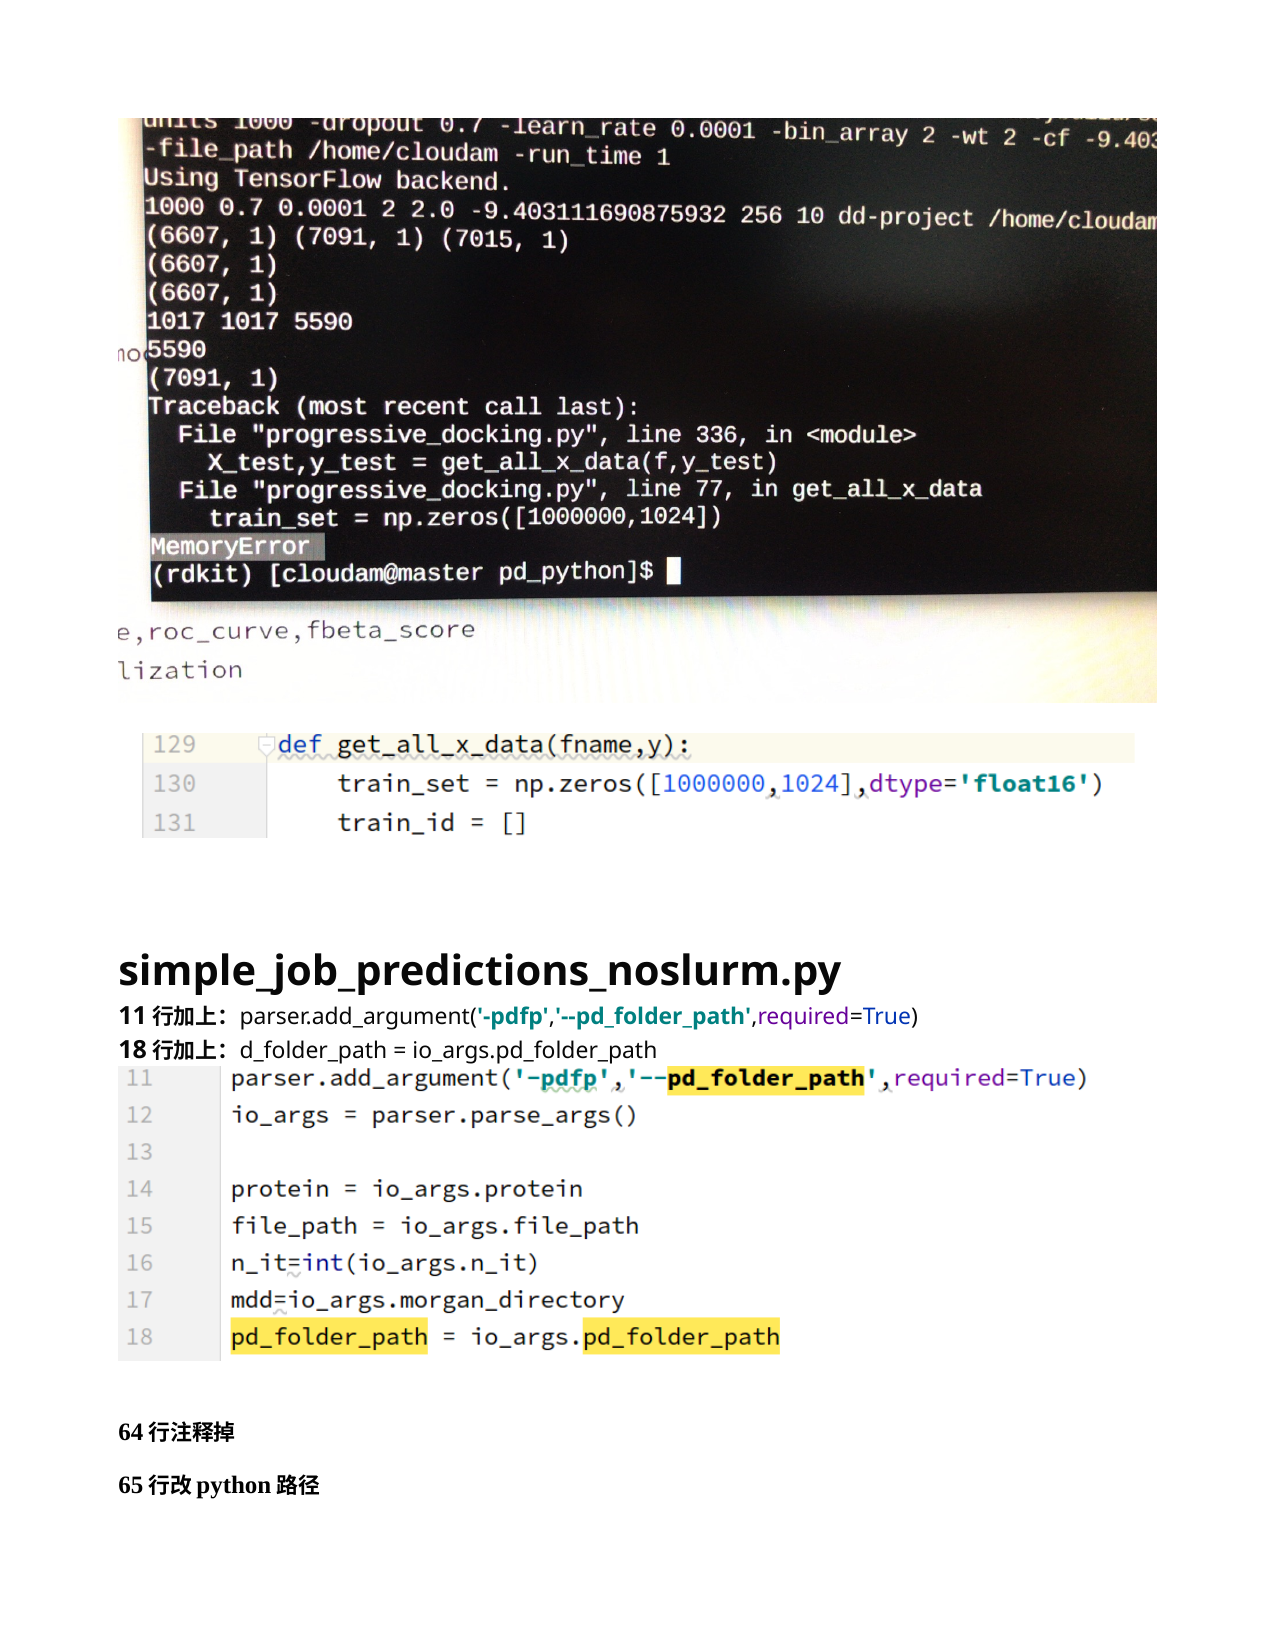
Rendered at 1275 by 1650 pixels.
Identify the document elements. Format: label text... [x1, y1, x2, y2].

text 11行加上：parser.add_argument('-pdfp','--pd_folder_path',required=True) [118, 998, 1157, 1032]
text simple_job_predictions_noslurm.py [118, 941, 1157, 998]
text 18行加上：d_folder_path = io_args.pd_folder_path [118, 1032, 1157, 1066]
picture [140, 733, 1135, 838]
text 65行改python路径 [118, 1468, 1157, 1499]
picture [118, 118, 1157, 703]
text 64行注释掉 [118, 1415, 1157, 1447]
picture [118, 1066, 1157, 1361]
